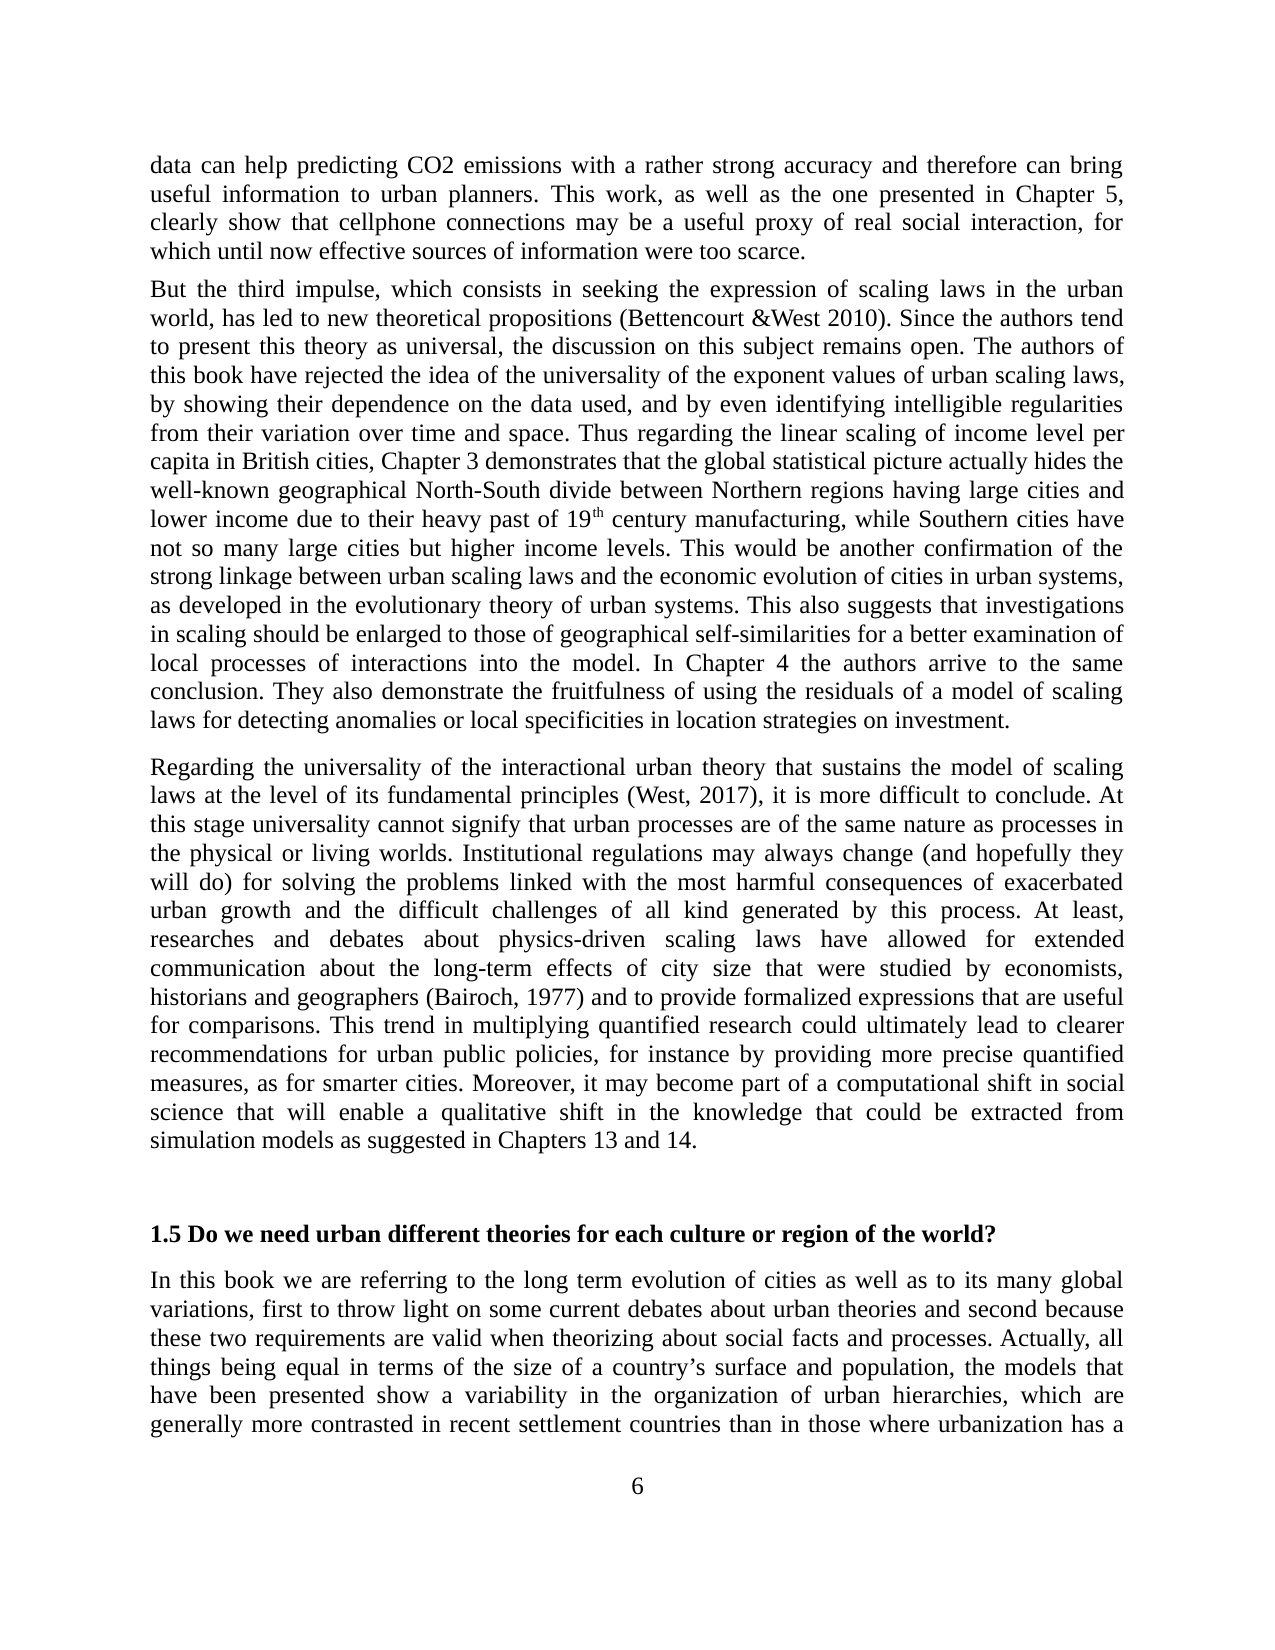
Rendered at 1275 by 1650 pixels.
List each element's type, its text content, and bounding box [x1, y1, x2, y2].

list Do we need urban different theories for each culture or region of the world? [150, 1219, 1125, 1248]
text But the third impulse, which consists in seeking the expression of scaling laws in the urban world, has led to new theoretical propositions (Bettencourt &West 2010). Since the authors tend to present this theory as universal, the discussion on this subject remains open. The authors of this book have rejected the idea of ​​the universality of the exponent values ​​of urban scaling laws, by showing their dependence on the data used, and by even identifying intelligible regularities from their variation over time and space. Thus regarding the linear scaling of income level per capita in British cities, Chapter 3 demonstrates that the global statistical picture actually hides the well-known geographical North-South divide between Northern regions having large cities and lower income due to their heavy past of 19th century manufacturing, while Southern cities have not so many large cities but higher income levels. This would be another confirmation of the strong linkage between urban scaling laws and the economic evolution of cities in urban systems, as developed in the evolutionary theory of urban systems. This also suggests that investigations in scaling should be enlarged to those of geographical self-similarities for a better examination of local processes of interactions into the model. In Chapter 4 the authors arrive to the same conclusion. They also demonstrate the fruitfulness of using the residuals of a model of scaling laws for detecting anomalies or local specificities in location strategies on investment. [150, 274, 1125, 734]
text In this book we are referring to the long term evolution of cities as well as to its many global variations, first to throw light on some current debates about urban theories and second because these two requirements are valid when theorizing about social facts and processes. Actually, all things being equal in terms of the size of a country’s surface and population, the models that have been presented show a variability in the organization of urban hierarchies, which are generally more contrasted in recent settlement countries than in those where urbanization has a [150, 1266, 1125, 1438]
text Regarding the universality of the interactional urban theory that sustains the model of scaling laws at the level of its fundamental principles (West, 2017), it is more difficult to conclude. At this stage universality cannot signify that urban processes are of the same nature as processes in the physical or living worlds. Institutional regulations may always change (and hopefully they will do) for solving the problems linked with the most harmful consequences of exacerbated urban growth and the difficult challenges of all kind generated by this process. At least, researches and debates about physics-driven scaling laws have allowed for extended communication about the long-term effects of city size that were studied by economists, historians and geographers (Bairoch, 1977) and to provide formalized expressions that are useful for comparisons. This trend in multiplying quantified research could ultimately lead to clearer recommendations for urban public policies, for instance by providing more precise quantified measures, as for smarter cities. Moreover, it may become part of a computational shift in social science that will enable a qualitative shift in the knowledge that could be extracted from simulation models as suggested in Chapters 13 and 14. [150, 752, 1125, 1154]
text data can help predicting CO2 emissions with a rather strong accuracy and therefore can bring useful information to urban planners. This work, as well as the one presented in Chapter 5, clearly show that cellphone connections may be a useful proxy of real social interaction, for which until now effective sources of information were too scarce. [150, 150, 1125, 265]
